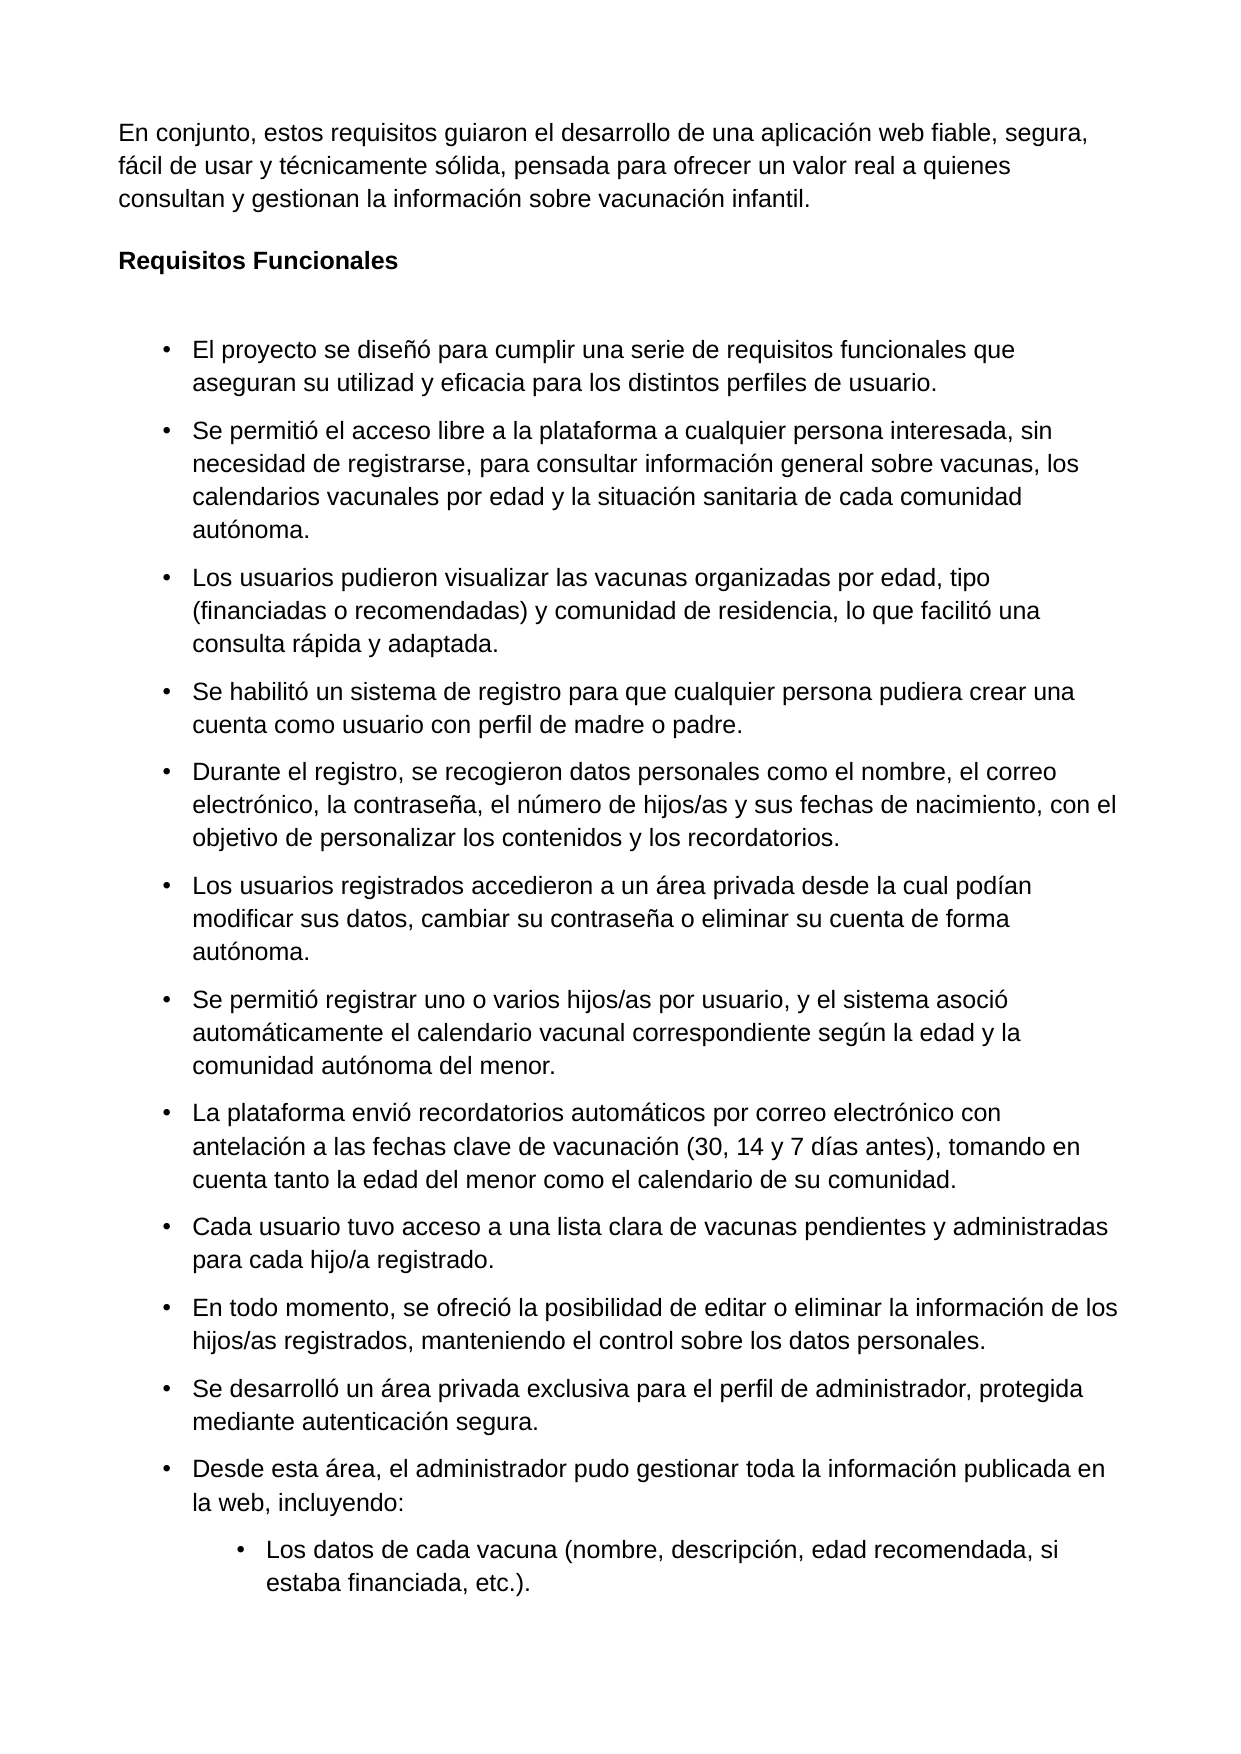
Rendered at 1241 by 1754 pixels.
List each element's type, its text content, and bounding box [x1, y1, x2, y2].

list Cada usuario tuvo acceso a una lista clara de vacunas pendientes y administradas para cada hijo/a registrado. [162, 1212, 1122, 1274]
list Los usuarios registrados accedieron a un área privada desde la cual podían modificar sus datos, cambiar su contraseña o eliminar su cuenta de forma autónoma. [162, 871, 1122, 966]
list Los usuarios pudieron visualizar las vacunas organizadas por edad, tipo (financiadas o recomendadas) y comunidad de residencia, lo que facilitó una consulta rápida y adaptada. [162, 563, 1122, 658]
list Se permitió registrar uno o varios hijos/as por usuario, y el sistema asoció automáticamente el calendario vacunal correspondiente según la edad y la comunidad autónoma del menor. [162, 985, 1122, 1079]
list En todo momento, se ofreció la posibilidad de editar o eliminar la información de los hijos/as registrados, manteniendo el control sobre los datos personales. [162, 1293, 1122, 1355]
list Se habilitó un sistema de registro para que cualquier persona pudiera crear una cuenta como usuario con perfil de madre o padre. [162, 676, 1122, 738]
list Durante el registro, se recogieron datos personales como el nombre, el correo electrónico, la contraseña, el número de hijos/as y sus fechas de nacimiento, con el objetivo de personalizar los contenidos y los recordatorios. [162, 757, 1122, 852]
list Desde esta área, el administrador pudo gestionar toda la información publicada en la web, incluyendo: [162, 1454, 1122, 1516]
list La plataforma envió recordatorios automáticos por correo electrónico con antelación a las fechas clave de vacunación (30, 14 y 7 días antes), tomando en cuenta tanto la edad del menor como el calendario de su comunidad. [162, 1098, 1122, 1193]
list Se desarrolló un área privada exclusiva para el perfil de administrador, protegida mediante autenticación segura. [162, 1374, 1122, 1436]
text En conjunto, estos requisitos guiaron el desarrollo de una aplicación web fiable, segura, fácil de usar y técnicamente sólida, pensada para ofrecer un valor real a quienes consultan y gestionan la información sobre vacunación infantil. [118, 118, 1122, 213]
list El proyecto se diseñó para cumplir una serie de requisitos funcionales que aseguran su utilizad y eficacia para los distintos perfiles de usuario. [162, 335, 1122, 397]
list Se permitió el acceso libre a la plataforma a cualquier persona interesada, sin necesidad de registrarse, para consultar información general sobre vacunas, los calendarios vacunales por edad y la situación sanitaria de cada comunidad autónoma. [162, 416, 1122, 544]
list Los datos de cada vacuna (nombre, descripción, edad recomendada, si estaba financiada, etc.). [236, 1535, 1122, 1597]
subtitle Requisitos Funcionales [118, 246, 1122, 275]
